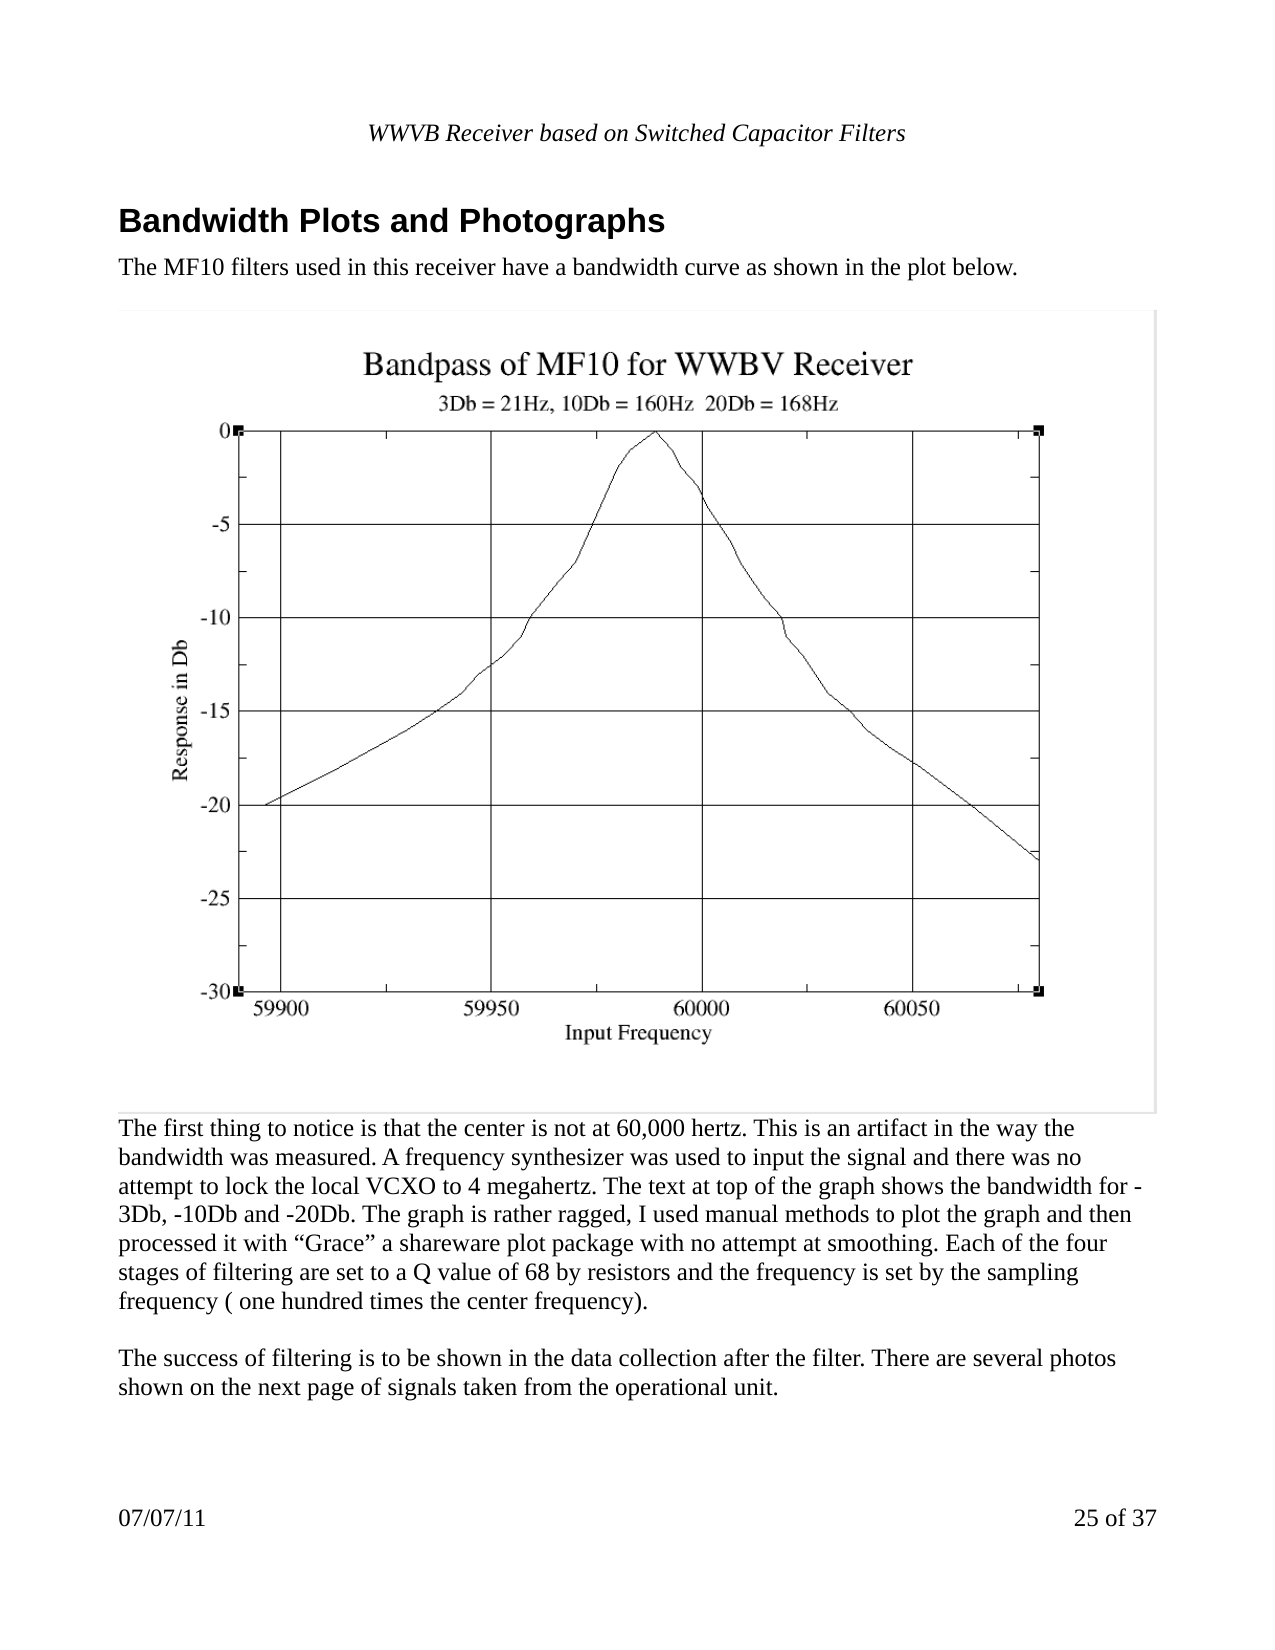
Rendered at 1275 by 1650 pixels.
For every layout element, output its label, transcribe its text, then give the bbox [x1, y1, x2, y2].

text The success of filtering is to be shown in the data collection after the filter. There are several photos shown on the next page of signals taken from the operational unit. [118, 1343, 1157, 1401]
subtitle Bandwidth Plots and Photographs [118, 201, 1157, 240]
picture [118, 310, 1157, 1114]
text The first thing to notice is that the center is not at 60,000 hertz. This is an artifact in the way the bandwidth was measured. A frequency synthesizer was used to input the signal and there was no attempt to lock the local VCXO to 4 megahertz. The text at top of the graph shows the bandwidth for -3Db, -10Db and -20Db. The graph is rather ragged, I used manual methods to plot the graph and then processed it with “Grace” a shareware plot package with no attempt at smoothing. Each of the four stages of filtering are set to a Q value of 68 by resistors and the frequency is set by the sampling frequency ( one hundred times the center frequency). [118, 1114, 1157, 1314]
text The MF10 filters used in this receiver have a bandwidth curve as shown in the plot below. [118, 252, 1157, 281]
